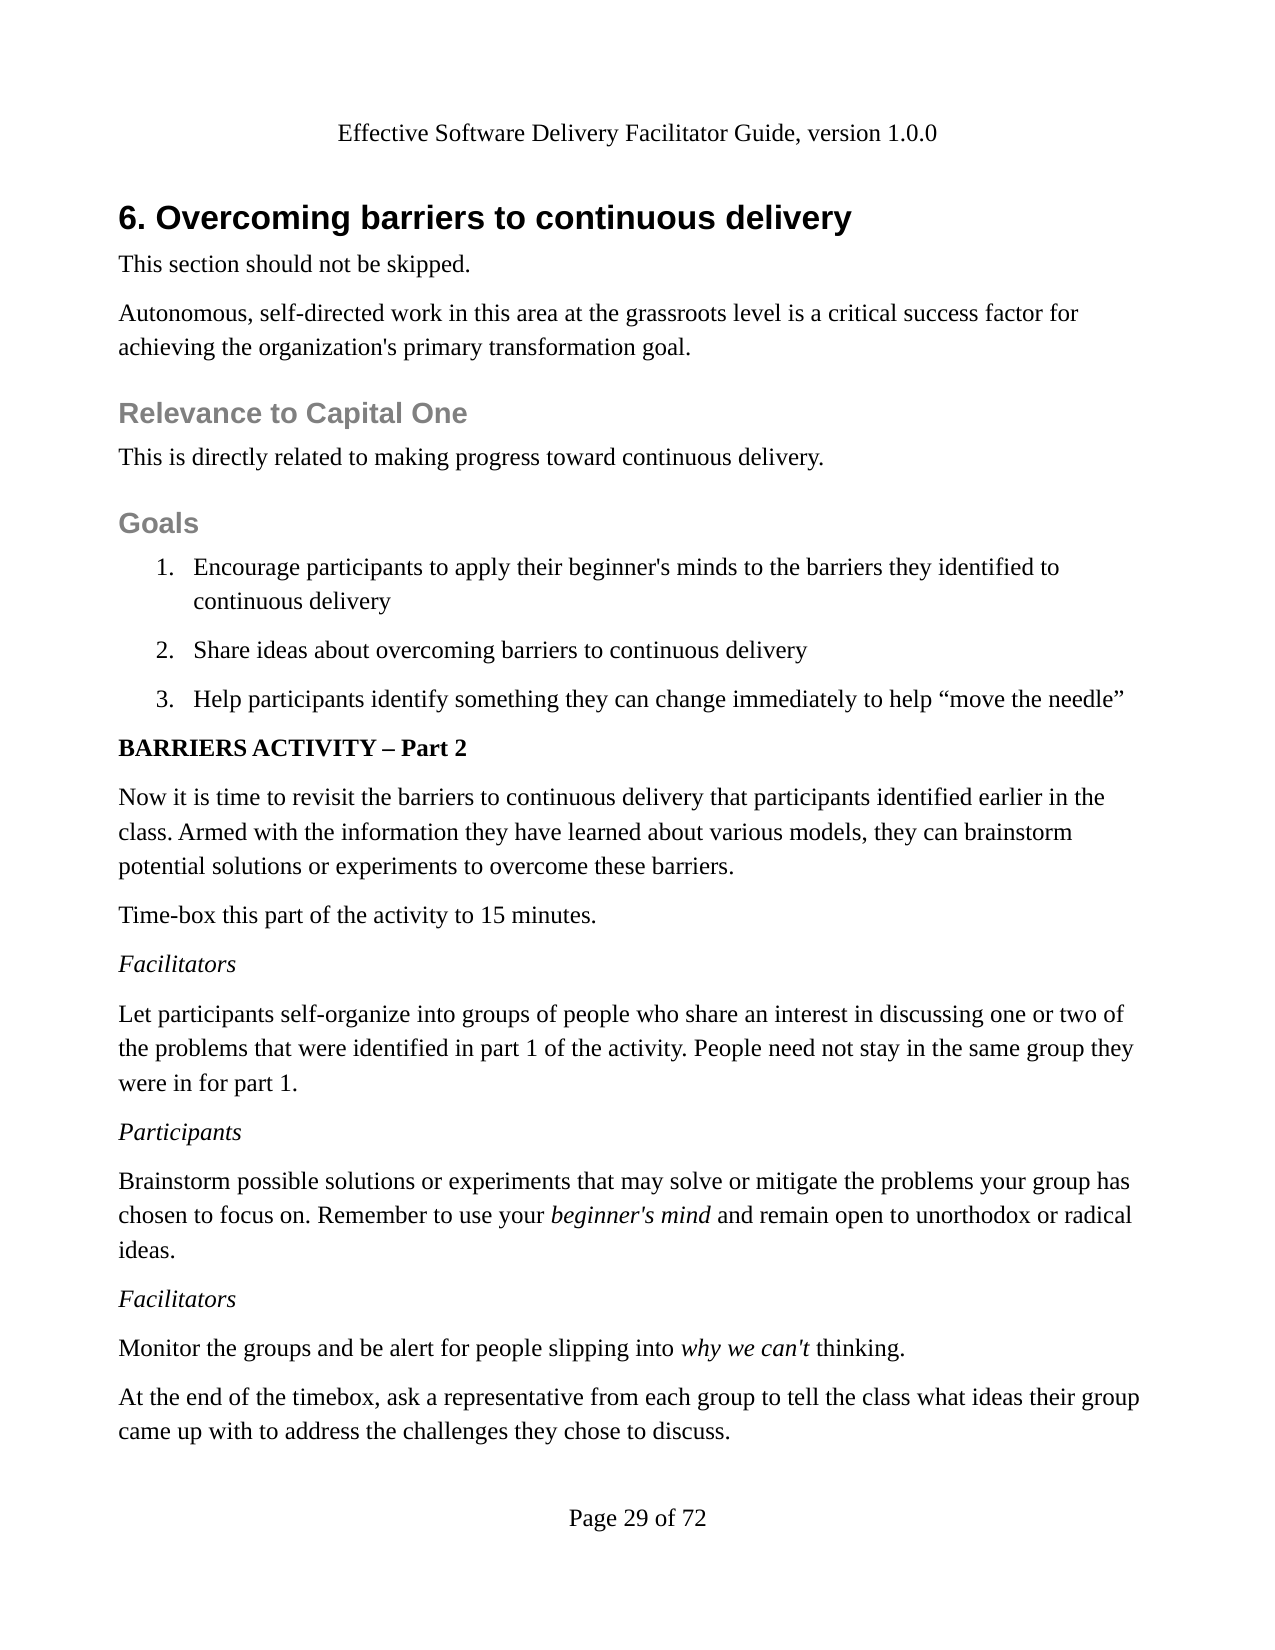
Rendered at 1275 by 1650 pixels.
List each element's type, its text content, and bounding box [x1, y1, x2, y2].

text Now it is time to revisit the barriers to continuous delivery that participants identified earlier in the class. Armed with the information they have learned about various models, they can brainstorm potential solutions or experiments to overcome these barriers. [118, 782, 1157, 880]
text Let participants self-organize into groups of people who share an interest in discussing one or two of the problems that were identified in part 1 of the activity. People need not stay in the same group they were in for part 1. [118, 999, 1157, 1096]
list Encourage participants to apply their beginner's minds to the barriers they identified to continuous delivery [156, 552, 1157, 615]
text At the end of the timebox, ask a representative from each group to tell the class what ideas their group came up with to address the challenges they chose to discuss. [118, 1382, 1157, 1445]
text This section should not be skipped. [118, 249, 1157, 278]
text Time-box this part of the activity to 15 minutes. [118, 901, 1157, 929]
text Participants [118, 1117, 1157, 1145]
list Share ideas about overcoming barriers to continuous delivery [156, 635, 1157, 664]
subtitle Relevance to Capital One [118, 396, 1157, 429]
subtitle Goals [118, 506, 1157, 539]
text Autonomous, self-directed work in this area at the grassroots level is a critical success factor for achieving the organization's primary transformation goal. [118, 298, 1157, 361]
list Help participants identify something they can change immediately to help “move the needle” [156, 684, 1157, 713]
subtitle 6. Overcoming barriers to continuous delivery [118, 198, 1157, 236]
text Brainstorm possible solutions or experiments that may solve or mitigate the problems your group has chosen to focus on. Remember to use your beginner's mind and remain open to unorthodox or radical ideas. [118, 1166, 1157, 1263]
text Facilitators [118, 949, 1157, 978]
text Facilitators [118, 1284, 1157, 1312]
text BARRIERS ACTIVITY – Part 2 [118, 733, 1157, 762]
text Monitor the groups and be alert for people slipping into why we can't thinking. [118, 1333, 1157, 1362]
text This is directly related to making progress toward continuous delivery. [118, 442, 1157, 471]
